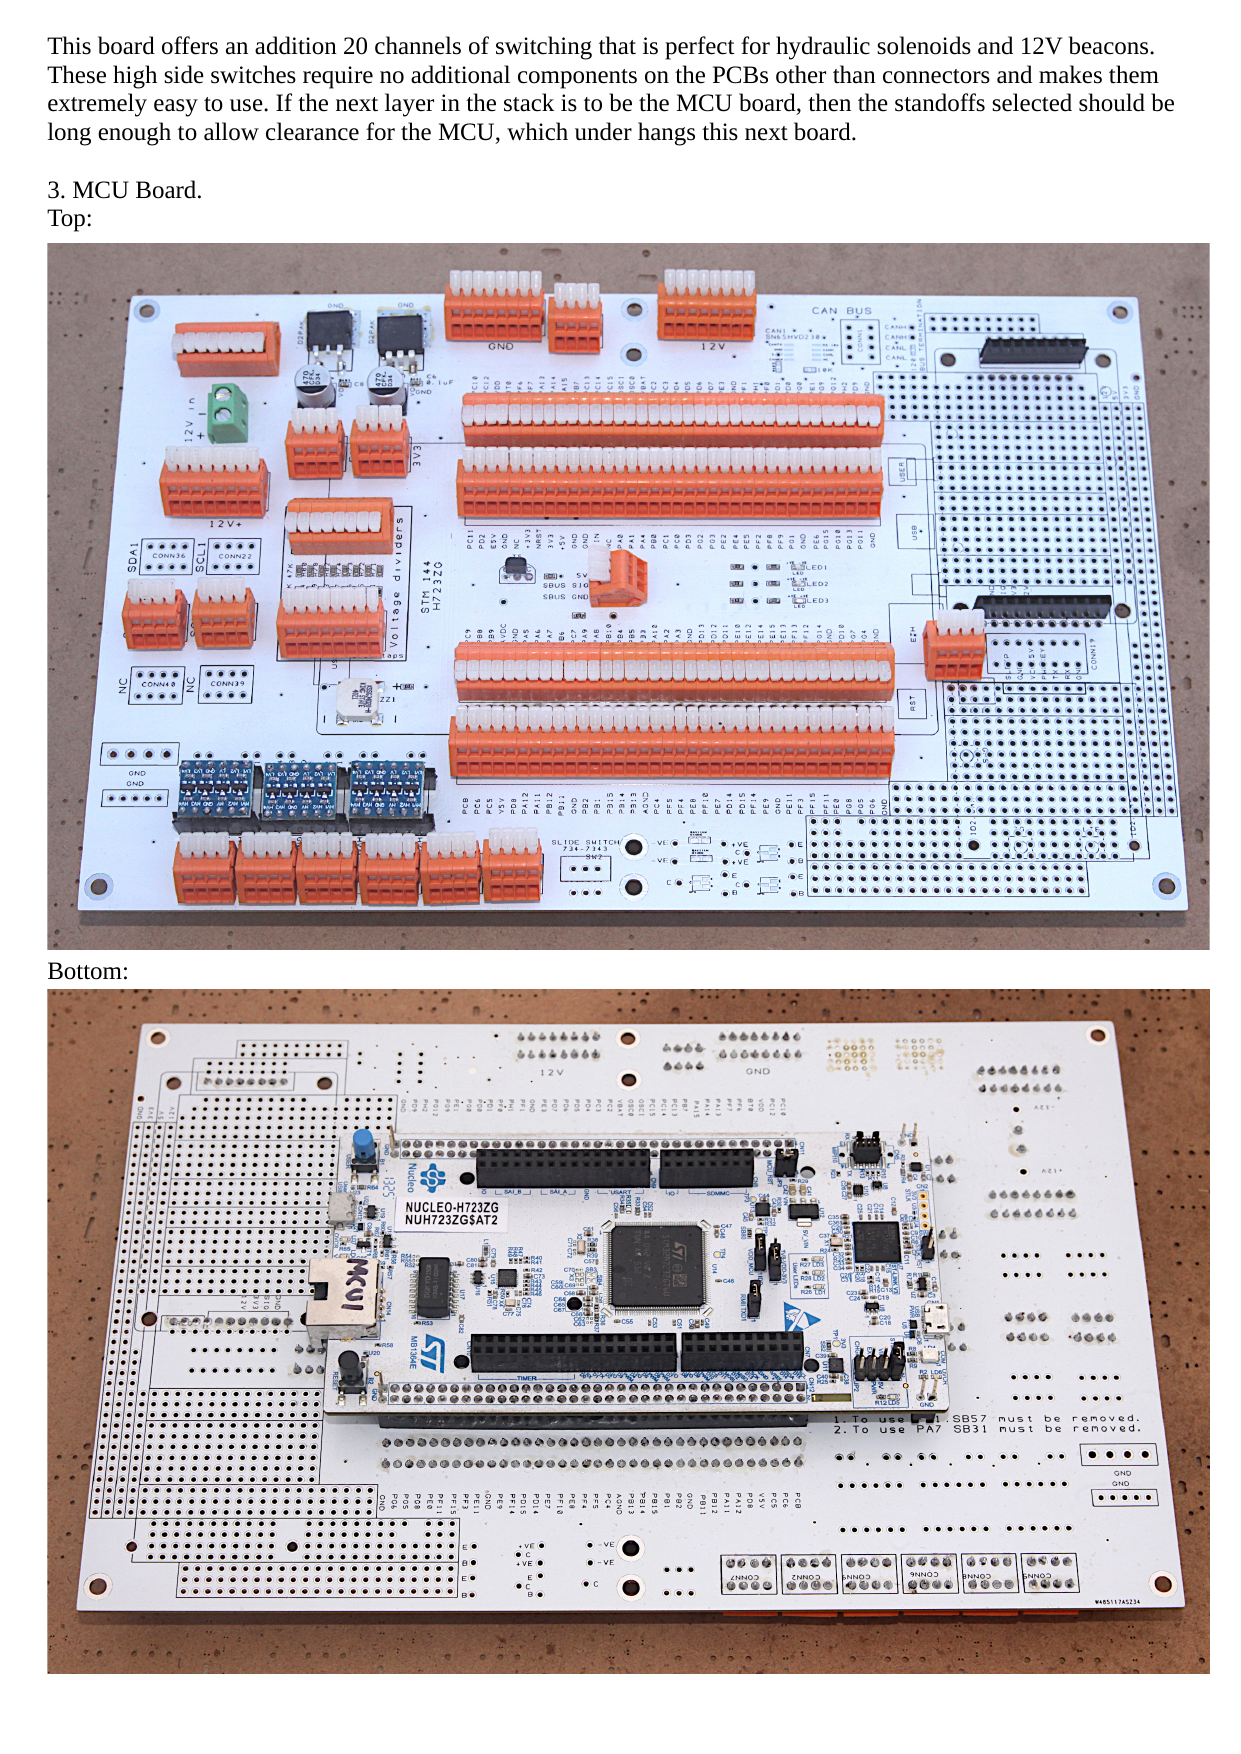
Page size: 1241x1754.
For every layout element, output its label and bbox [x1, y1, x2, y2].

picture [47, 989, 1210, 1674]
picture [47, 243, 1210, 950]
